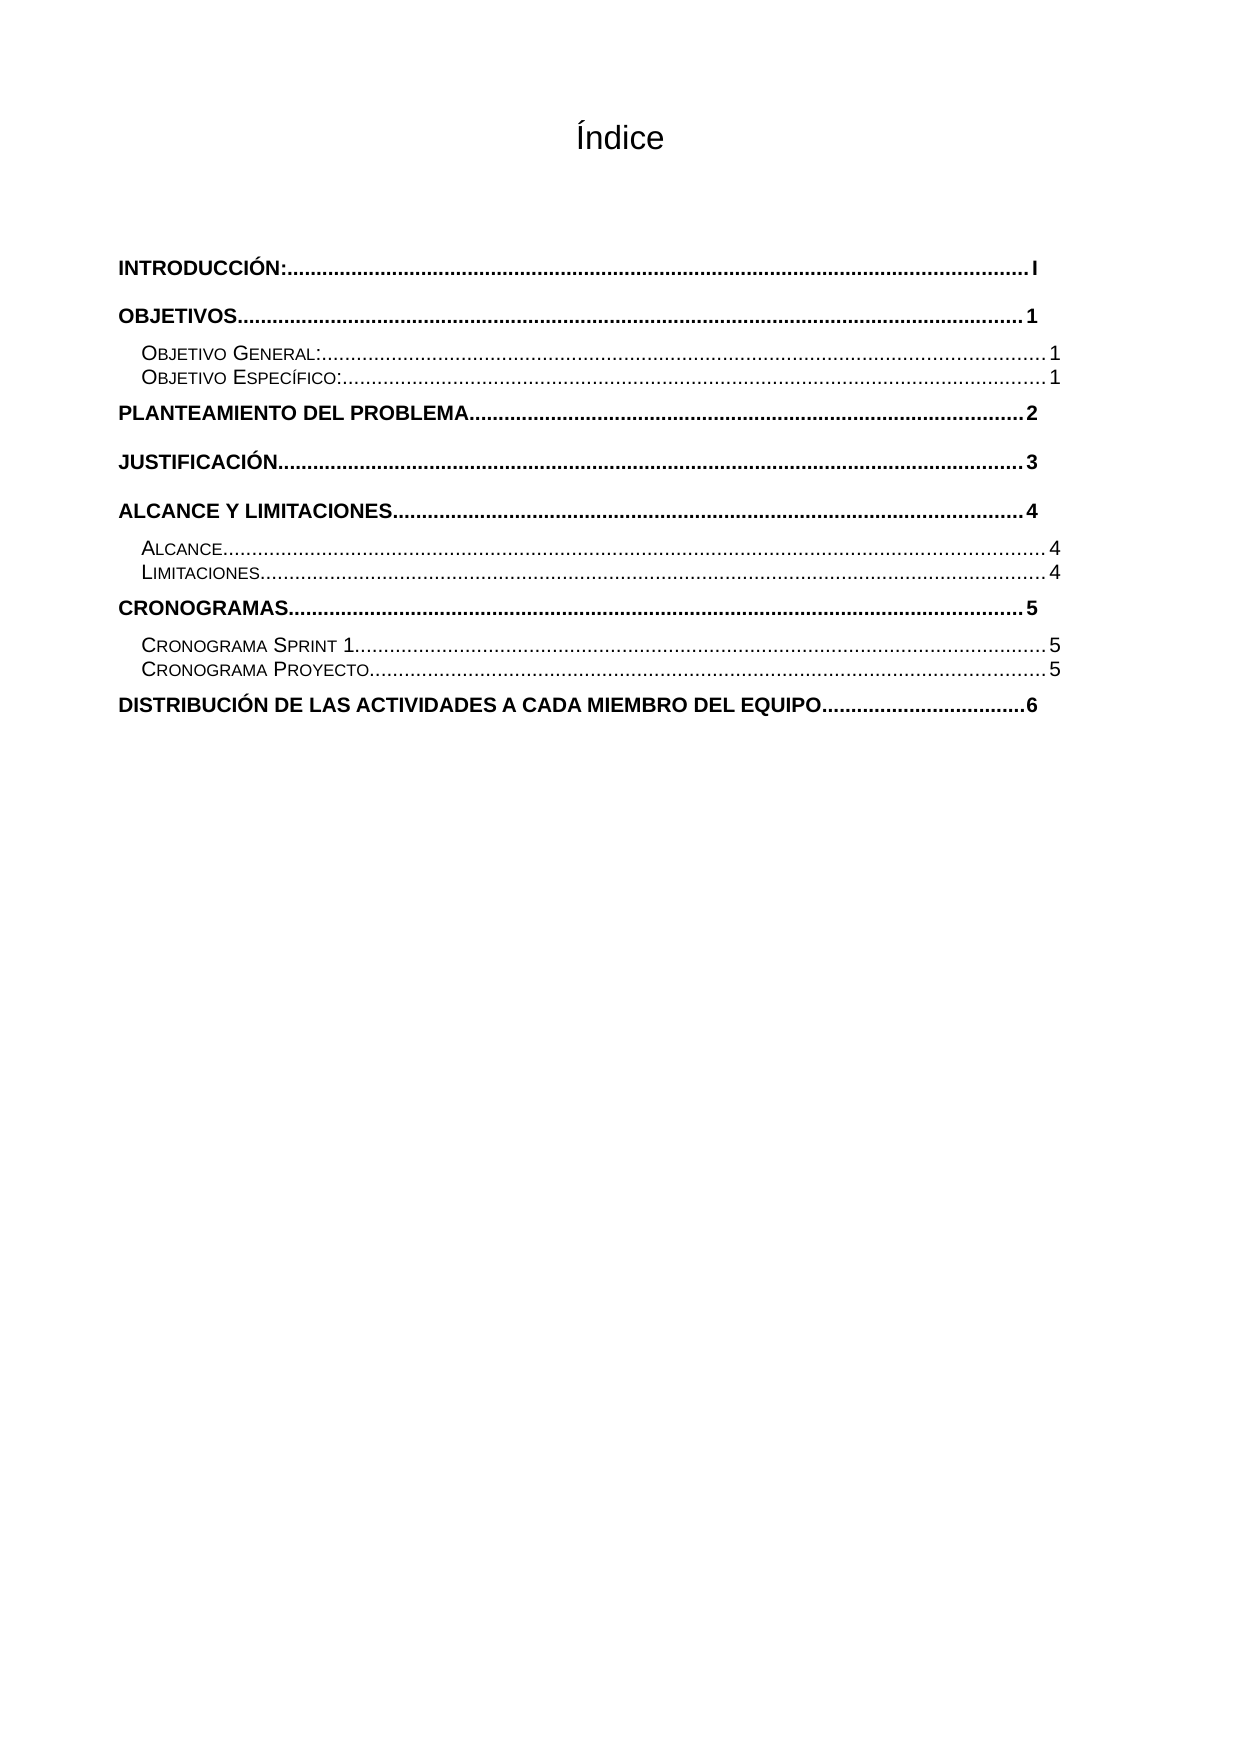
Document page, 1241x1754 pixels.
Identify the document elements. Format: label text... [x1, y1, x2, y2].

text Objetivo General: 1 [141, 341, 1122, 365]
text Objetivos 1 [118, 304, 1122, 328]
text Cronograma Sprint 1 5 [141, 632, 1122, 656]
text Limitaciones 4 [141, 559, 1122, 583]
text Introducción: i [118, 255, 1122, 279]
text Distribución de las actividades a cada miembro del equipo 6 [118, 693, 1122, 717]
text Alcance 4 [141, 536, 1122, 559]
text Objetivo Específico: 1 [141, 365, 1122, 389]
text Cronogramas 5 [118, 596, 1122, 620]
text Cronograma Proyecto 5 [141, 656, 1122, 680]
text Planteamiento del problema 2 [118, 401, 1122, 425]
text Índice [118, 118, 1122, 157]
text Justificación 3 [118, 450, 1122, 474]
text Alcance y Limitaciones 4 [118, 499, 1122, 523]
